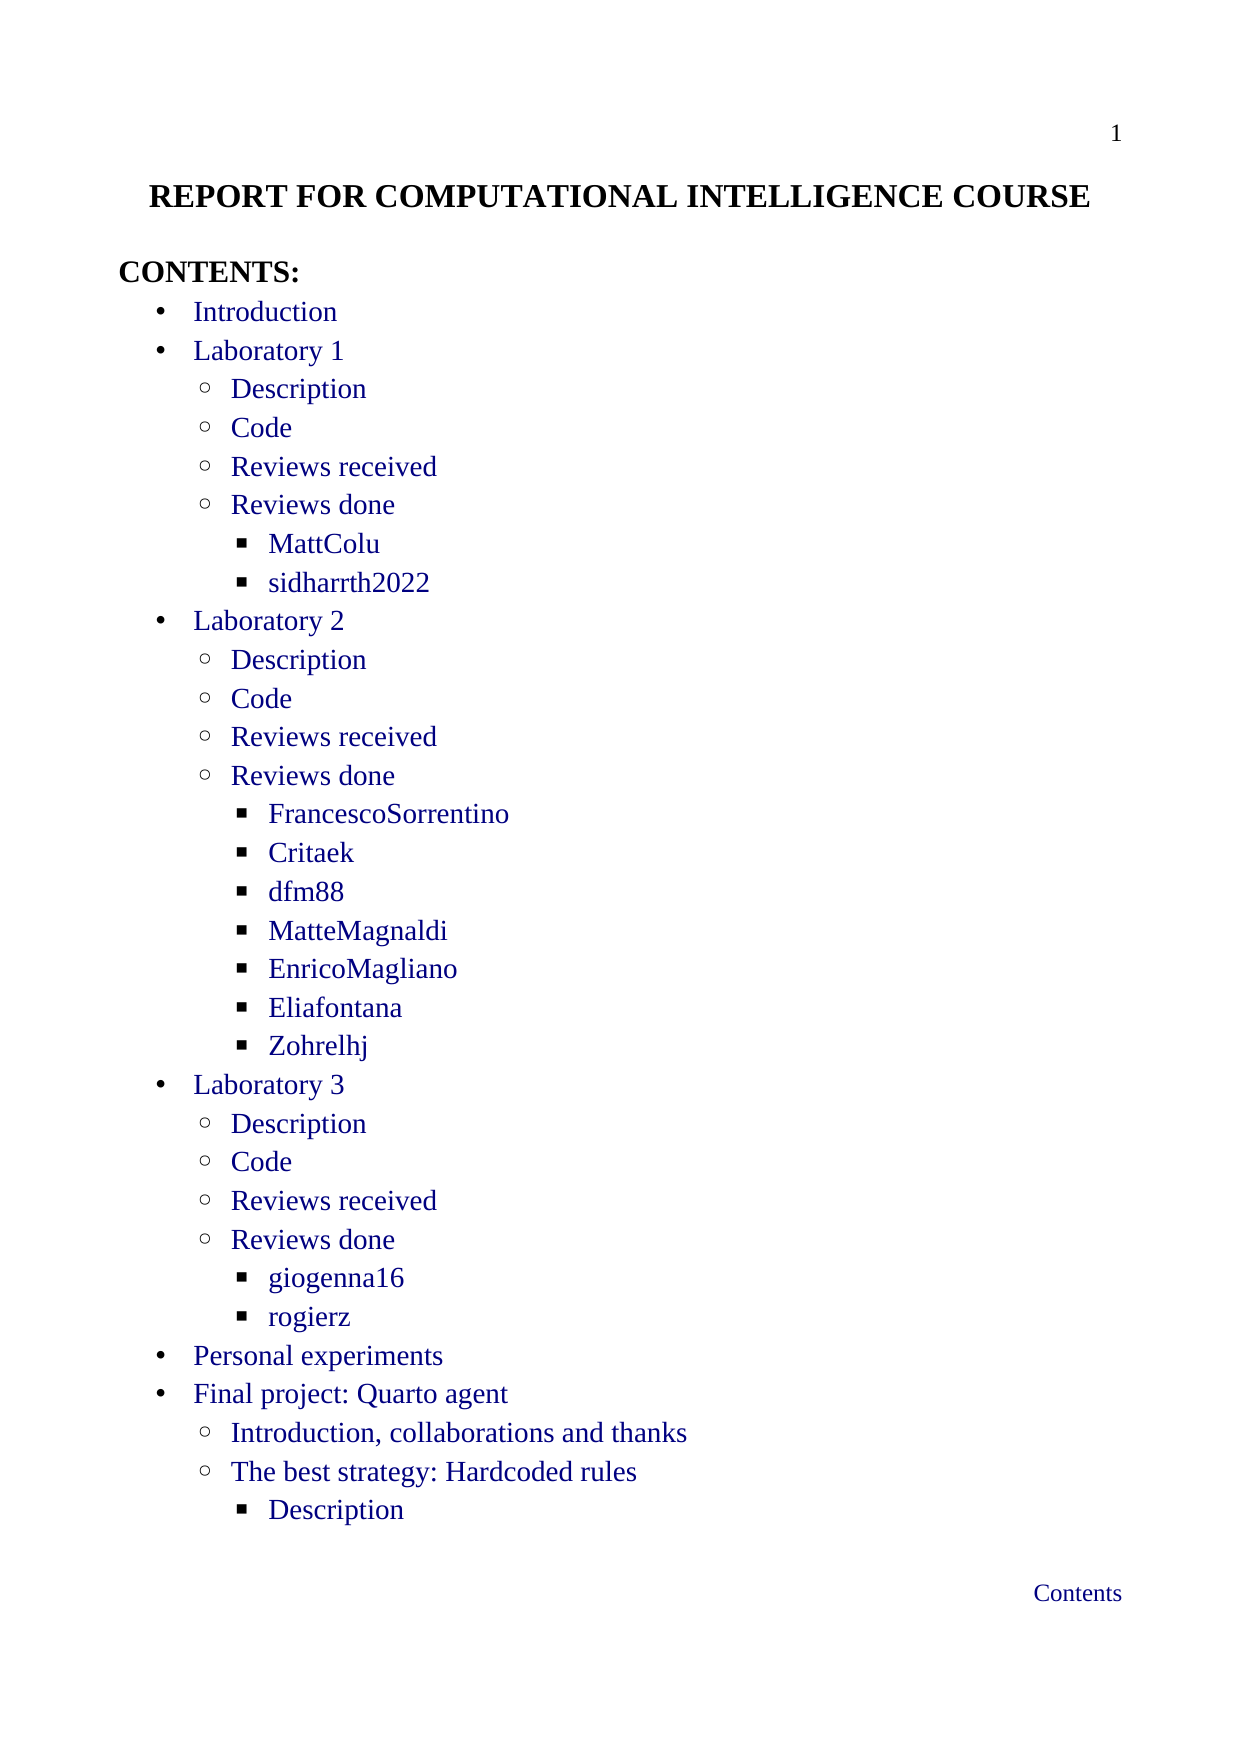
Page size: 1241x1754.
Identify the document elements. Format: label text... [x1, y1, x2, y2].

list Critaek [231, 835, 1122, 869]
list Reviews done [193, 758, 1122, 792]
list Laboratory 3 [156, 1067, 1122, 1101]
list The best strategy: Hardcoded rules [193, 1454, 1122, 1487]
list Reviews received [193, 719, 1122, 753]
list dfm88 [231, 874, 1122, 908]
list giogenna16 [231, 1260, 1122, 1294]
list sidharrth2022 [231, 565, 1122, 598]
list Reviews received [193, 449, 1122, 482]
list Description [193, 1106, 1122, 1139]
list Code [193, 1144, 1122, 1178]
list MatteMagnaldi [231, 913, 1122, 946]
list Code [193, 410, 1122, 444]
list Code [193, 681, 1122, 714]
list Zohrelhj [231, 1028, 1122, 1062]
list Laboratory 1 [156, 333, 1122, 367]
list Reviews done [193, 1222, 1122, 1255]
list MattColu [231, 526, 1122, 560]
list FrancescoSorrentino [231, 797, 1122, 830]
list Laboratory 2 [156, 603, 1122, 637]
list Description [193, 642, 1122, 676]
list Introduction, collaborations and thanks [193, 1415, 1122, 1449]
list EnricoMagliano [231, 951, 1122, 985]
list Introduction [156, 294, 1122, 328]
list rogierz [231, 1299, 1122, 1333]
list Personal experiments [156, 1338, 1122, 1371]
list Reviews received [193, 1183, 1122, 1217]
list Reviews done [193, 487, 1122, 521]
text REPORT FOR COMPUTATIONAL INTELLIGENCE COURSE [118, 176, 1122, 215]
list Description [193, 372, 1122, 405]
text CONTENTS: [118, 253, 1122, 289]
list Final project: Quarto agent [156, 1376, 1122, 1410]
list Description [231, 1492, 1122, 1526]
list Eliafontana [231, 990, 1122, 1023]
